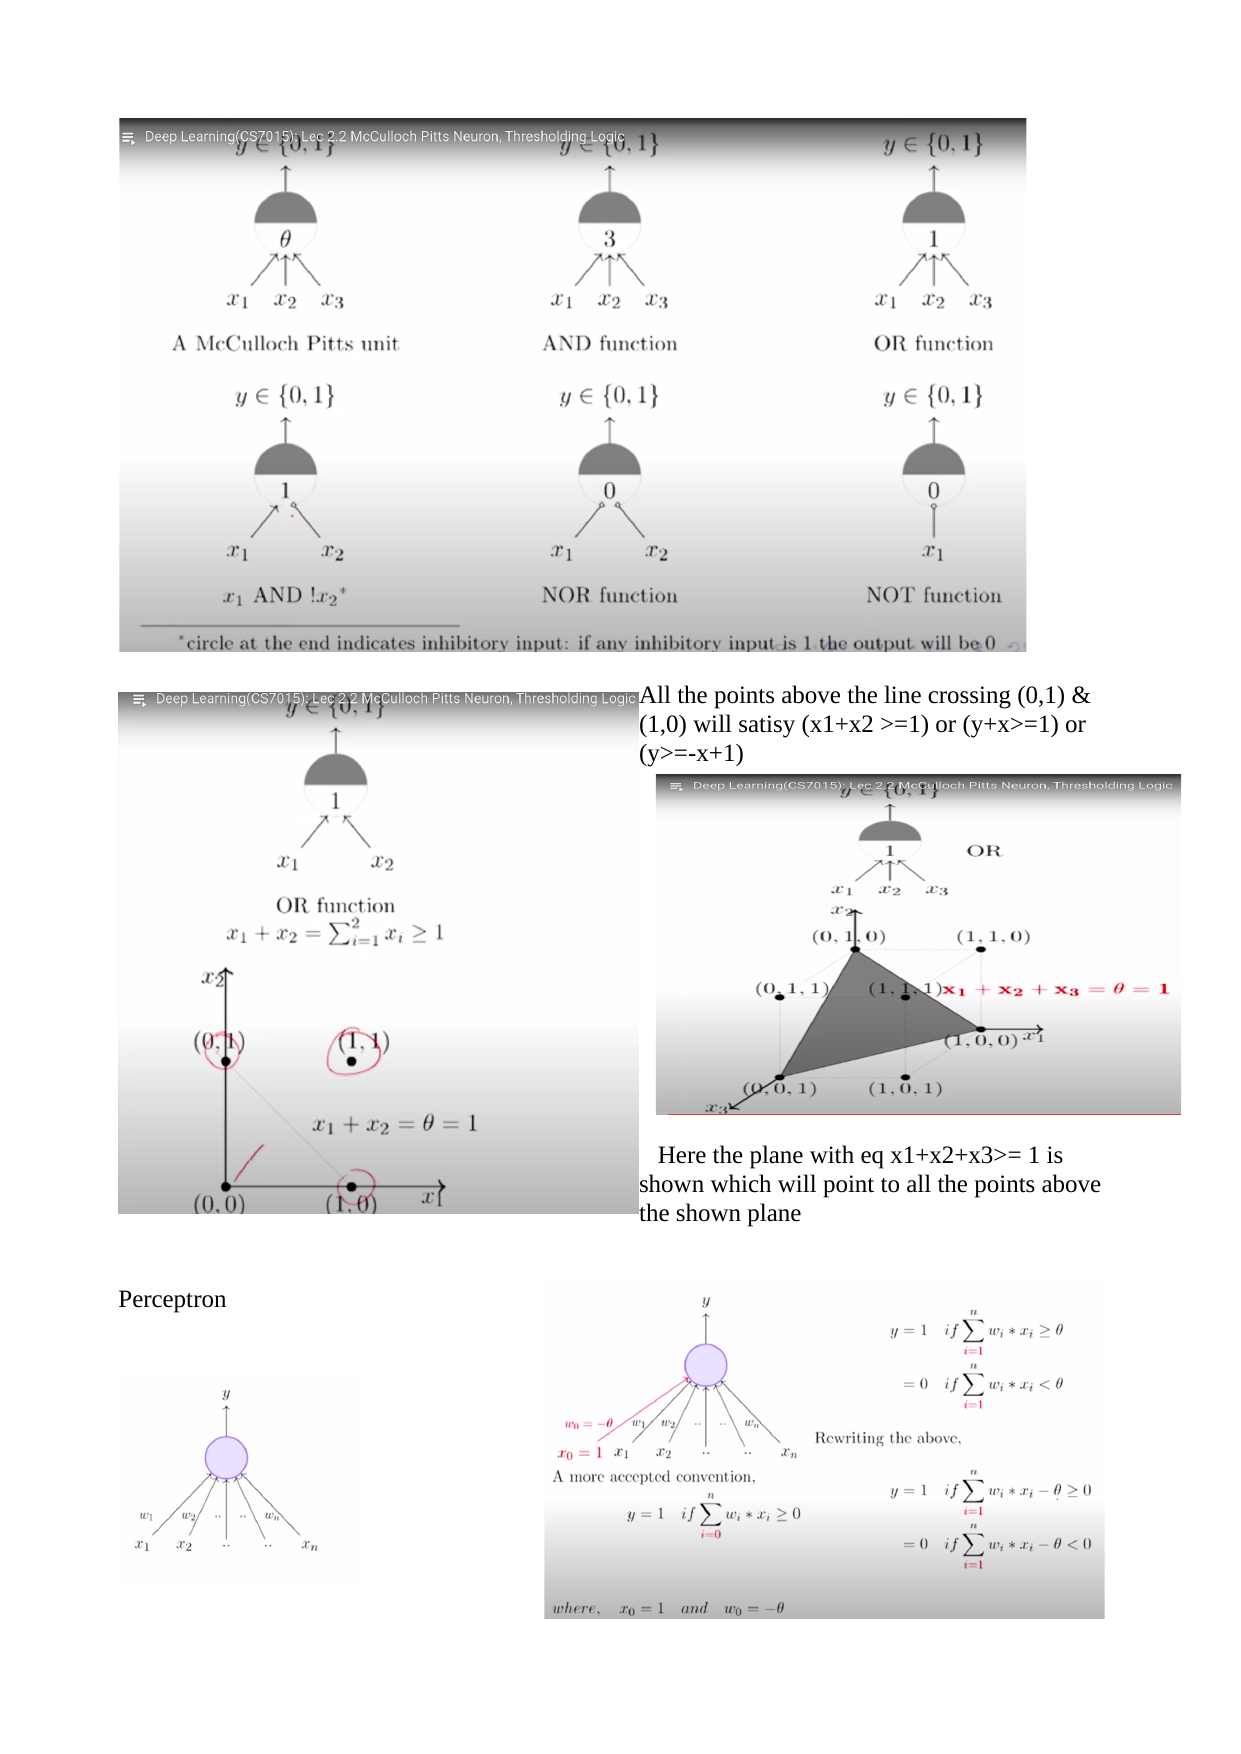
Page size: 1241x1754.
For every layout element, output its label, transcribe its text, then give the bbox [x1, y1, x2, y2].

picture [544, 1282, 842, 1619]
picture [119, 118, 1027, 652]
text Here the plane with eq x1+x2+x3>= 1 is shown which will point to all the points above the shown plane [118, 1140, 1122, 1227]
text [842, 1284, 1122, 1313]
picture [118, 1378, 172, 1583]
text Perceptron [118, 1284, 544, 1313]
text All the points above the line crossing (0,1) & (1,0) will satisy (x1+x2 >=1) or (y+x>=1) or (y>=-x+1) [118, 680, 1122, 767]
